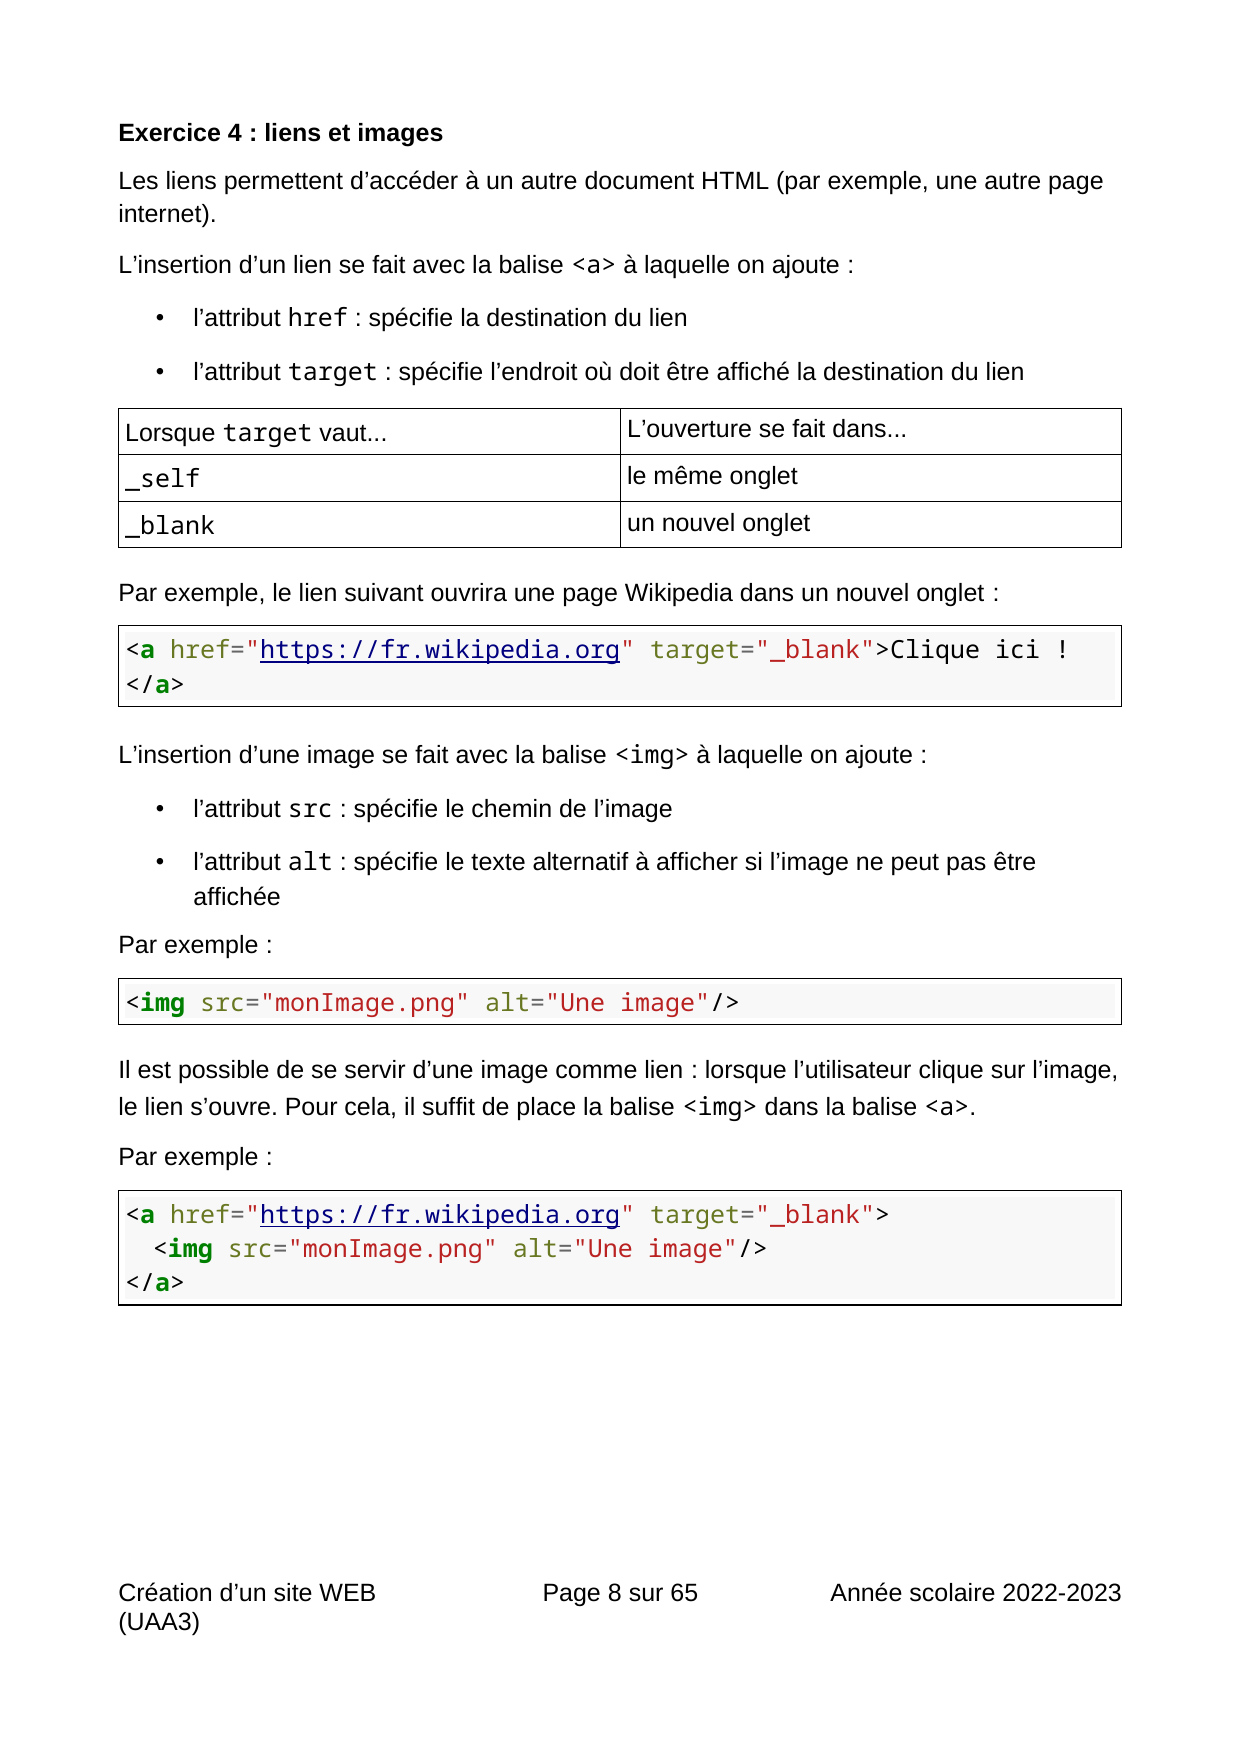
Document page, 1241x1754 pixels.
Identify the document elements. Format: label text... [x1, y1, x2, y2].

table_header <a href="https://fr.wikipedia.org" target="_blank"> <img src="monImage.png" alt="Une image"/> </a> [119, 1191, 1121, 1304]
text Les liens permettent d’accéder à un autre document HTML (par exemple, une autre page internet). [118, 166, 1122, 227]
list l’attribut alt : spécifie le texte alternatif à afficher si l’image ne peut pas être affichée [156, 844, 1122, 911]
list l’attribut src : spécifie le chemin de l’image [156, 790, 1122, 824]
table_header <img src="monImage.png" alt="Une image"/> [119, 979, 1121, 1024]
text Par exemple : [118, 1142, 1122, 1171]
table_header <a href="https://fr.wikipedia.org" target="_blank">Clique ici !</a> [119, 626, 1121, 706]
list l’attribut target : spécifie l’endroit où doit être affiché la destination du lien [156, 354, 1122, 388]
text Exercice 4 : liens et images [118, 118, 1122, 147]
table_cell _blank [119, 502, 620, 547]
table_header L’ouverture se fait dans... [621, 409, 1121, 454]
text Il est possible de se servir d’une image comme lien : lorsque l’utilisateur clique sur l’image, le lien s’ouvre. Pour cela, il suffit de place la balise <img> dans la balise <a>. [118, 1055, 1122, 1123]
table_header Lorsque target vaut... [119, 409, 620, 454]
list l’attribut href : spécifie la destination du lien [156, 300, 1122, 334]
text L’insertion d’une image se fait avec la balise <img> à laquelle on ajoute : [118, 737, 1122, 771]
text Par exemple, le lien suivant ouvrira une page Wikipedia dans un nouvel onglet : [118, 578, 1122, 607]
table_cell _self [119, 455, 620, 501]
table_cell un nouvel onglet [621, 502, 1121, 547]
text Par exemple : [118, 930, 1122, 959]
table_cell le même onglet [621, 455, 1121, 501]
text L’insertion d’un lien se fait avec la balise <a> à laquelle on ajoute : [118, 246, 1122, 280]
